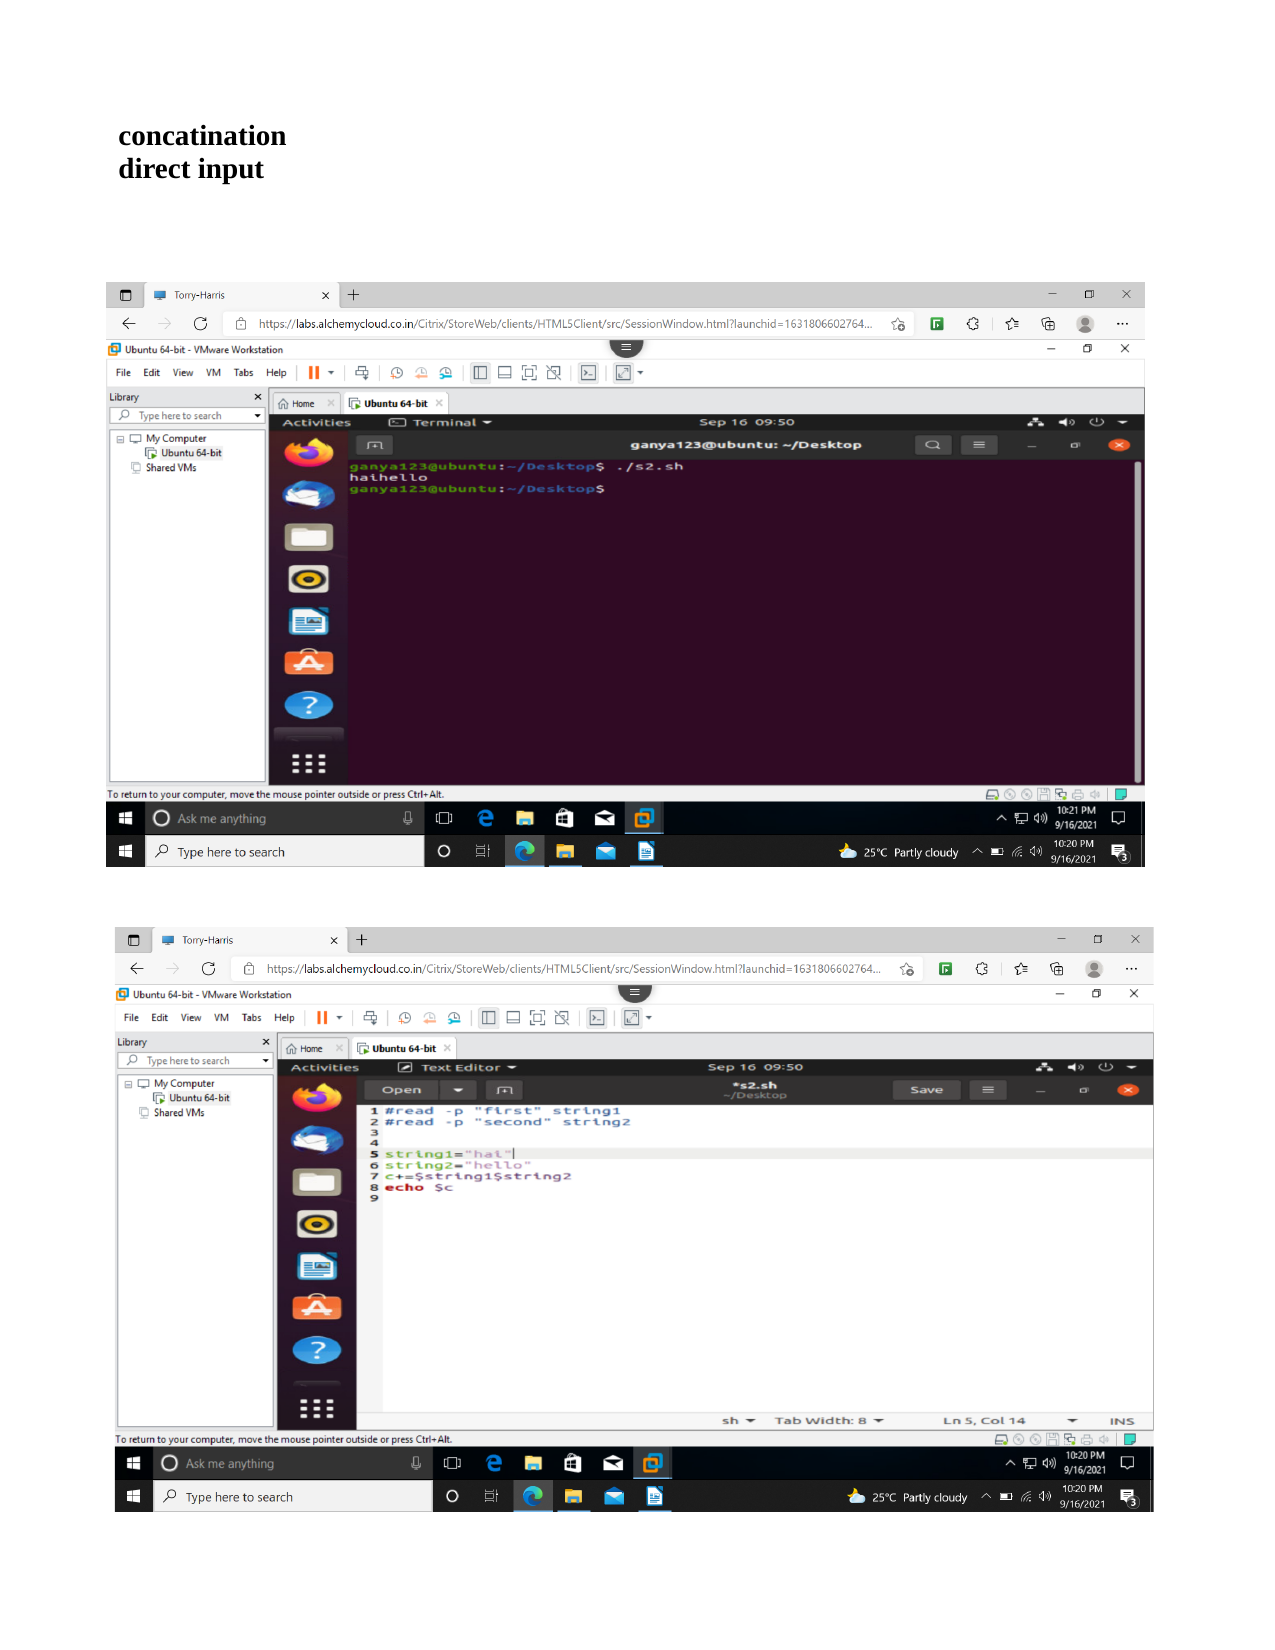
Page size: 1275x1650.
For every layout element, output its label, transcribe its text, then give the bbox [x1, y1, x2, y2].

text concatination [118, 118, 1157, 152]
picture [114, 927, 1154, 1512]
picture [106, 282, 1145, 867]
text direct input [118, 152, 1157, 185]
